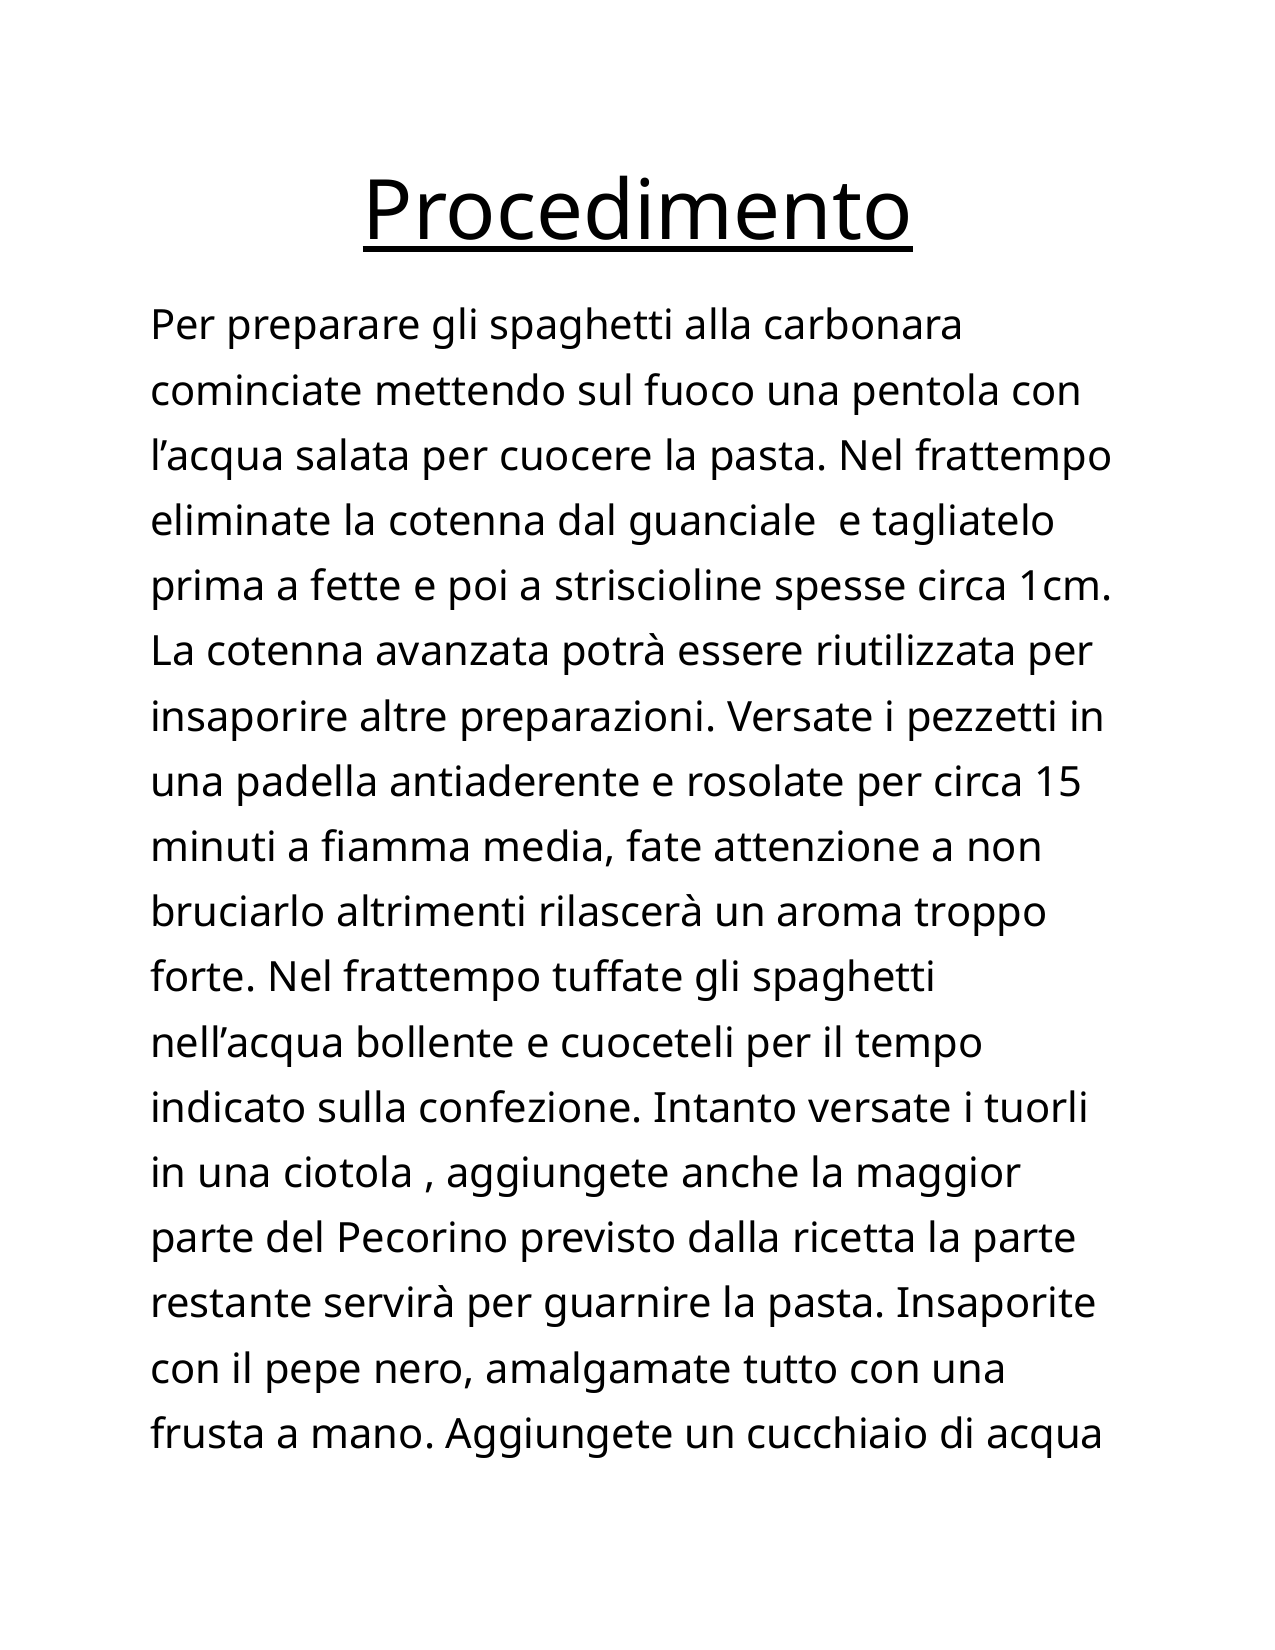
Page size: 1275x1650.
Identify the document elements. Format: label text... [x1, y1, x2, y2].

text Procedimento [150, 150, 1125, 263]
text Per preparare gli spaghetti alla carbonara cominciate mettendo sul fuoco una pentola con l’acqua salata per cuocere la pasta. Nel frattempo eliminate la cotenna dal guanciale e tagliatelo prima a fette e poi a striscioline spesse circa 1cm. La cotenna avanzata potrà essere riutilizzata per insaporire altre preparazioni. Versate i pezzetti in una padella antiaderente e rosolate per circa 15 minuti a fiamma media, fate attenzione a non bruciarlo altrimenti rilascerà un aroma troppo forte. Nel frattempo tuffate gli spaghetti nell’acqua bollente e cuoceteli per il tempo indicato sulla confezione. Intanto versate i tuorli in una ciotola , aggiungete anche la maggior parte del Pecorino previsto dalla ricetta la parte restante servirà per guarnire la pasta. Insaporite con il pepe nero, amalgamate tutto con una frusta a mano. Aggiungete un cucchiaio di acqua [150, 295, 1125, 1460]
